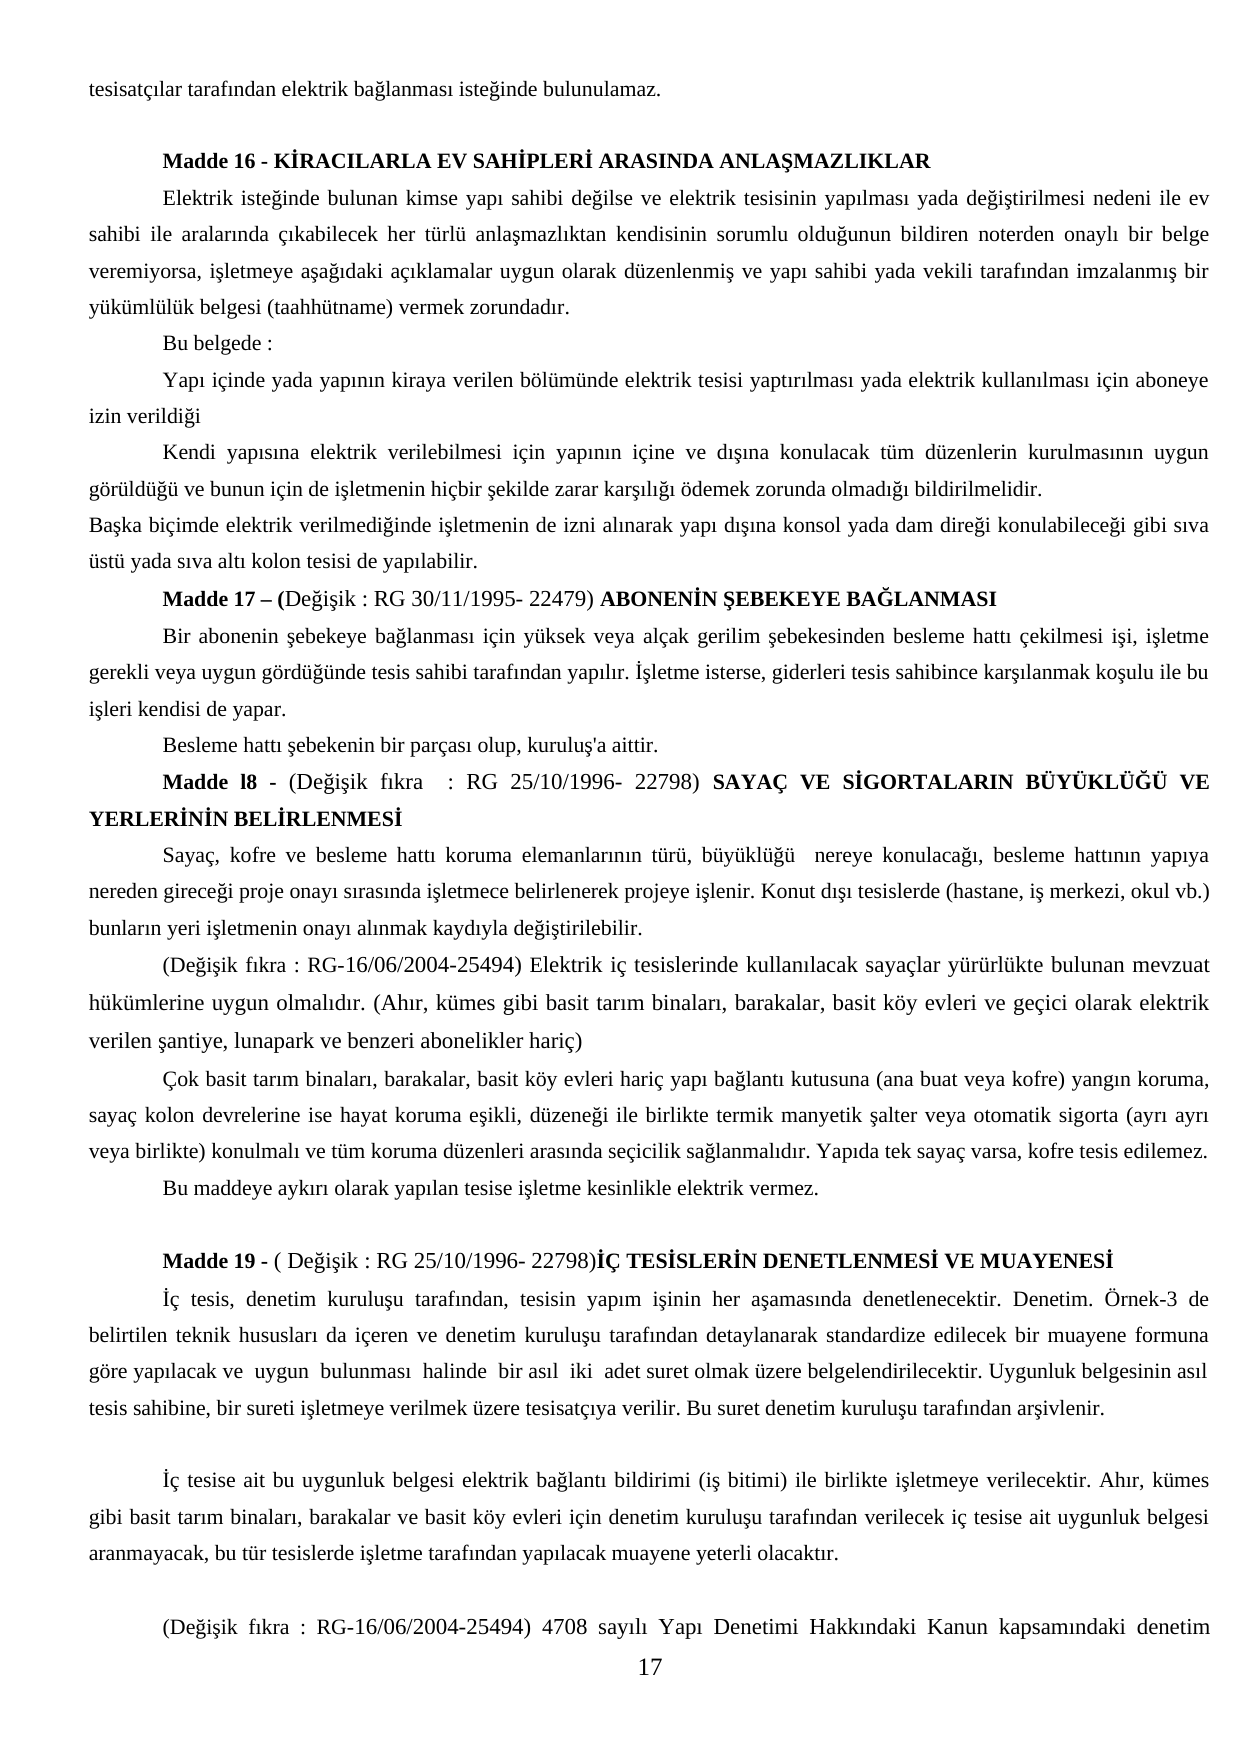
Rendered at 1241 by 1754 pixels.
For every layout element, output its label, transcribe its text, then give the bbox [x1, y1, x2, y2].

text (Değişik fıkra : RG-16/06/2004-25494) Elektrik iç tesislerinde kullanılacak sayaçlar yürürlükte bulunan mevzuat hükümlerine uygun olmalıdır. (Ahır, kümes gibi basit tarım binaları, barakalar, basit köy evleri ve geçici olarak elektrik verilen şantiye, lunapark ve benzeri abonelikler hariç) [88, 952, 1211, 1054]
text Madde 19 - ( Değişik : RG 25/10/1996- 22798)İÇ TESİSLERİN DENETLENMESİ VE MUAYENESİ [88, 1248, 1211, 1274]
text Elektrik isteğinde bulunan kimse yapı sahibi değilse ve elektrik tesisinin yapılması yada değiştirilmesi nedeni ile ev sahibi ile aralarında çıkabilecek her türlü anlaşmazlıktan kendisinin sorumlu olduğunun bildiren noterden onaylı bir belge veremiyorsa, işletmeye aşağıdaki açıklamalar uygun olarak düzenlenmiş ve yapı sahibi yada vekili tarafından imzalanmış bir yükümlülük belgesi (taahhütname) vermek zorundadır. [88, 186, 1211, 319]
text Çok basit tarım binaları, barakalar, basit köy evleri hariç yapı bağlantı kutusuna (ana buat veya kofre) yangın koruma, sayaç kolon devrelerine ise hayat koruma eşikli, düzeneği ile birlikte termik manyetik şalter veya otomatik sigorta (ayrı ayrı veya birlikte) konulmalı ve tüm koruma düzenleri arasında seçicilik sağlanmalıdır. Yapıda tek sayaç varsa, kofre tesis edilemez. [88, 1067, 1211, 1163]
text tesisatçılar tarafından elektrik bağlanması isteğinde bulunulamaz. [88, 77, 1211, 101]
text Yapı içinde yada yapının kiraya verilen bölümünde elektrik tesisi yaptırılması yada elektrik kullanılması için aboneye izin verildiği [88, 368, 1211, 428]
text (Değişik fıkra : RG-16/06/2004-25494) 4708 sayılı Yapı Denetimi Hakkındaki Kanun kapsamındaki denetim [88, 1614, 1211, 1639]
text Besleme hattı şebekenin bir parçası olup, kuruluş'a aittir. [88, 733, 1211, 757]
text Madde 16 - KİRACILARLA EV SAHİPLERİ ARASINDA ANLAŞMAZLIKLAR [88, 149, 1211, 174]
text Bir abonenin şebekeye bağlanması için yüksek veya alçak gerilim şebekesinden besleme hattı çekilmesi işi, işletme gerekli veya uygun gördüğünde tesis sahibi tarafından yapılır. İşletme isterse, giderleri tesis sahibince karşılanmak koşulu ile bu işleri kendisi de yapar. [88, 624, 1211, 721]
text İç tesis, denetim kuruluşu tarafından, tesisin yapım işinin her aşamasında denetlenecektir. Denetim. Örnek-3 de belirtilen teknik hususları da içeren ve denetim kuruluşu tarafından detaylanarak standardize edilecek bir muayene formuna göre yapılacak ve uygun bulunması halinde bir asıl iki adet suret olmak üzere belgelendirilecektir. Uygunluk belgesinin asıl tesis sahibine, bir sureti işletmeye verilmek üzere tesisatçıya verilir. Bu suret denetim kuruluşu tarafından arşivlenir. [88, 1286, 1211, 1420]
text Bu belgede : [88, 331, 1211, 356]
text Madde l8 - (Değişik fıkra : RG 25/10/1996- 22798) SAYAÇ VE SİGORTALARIN BÜYÜKLÜĞÜ VE YERLERİNİN BELİRLENMESİ [88, 769, 1211, 831]
text Madde 17 – (Değişik : RG 30/11/1995- 22479) ABONENİN ŞEBEKEYE BAĞLANMASI [88, 586, 1211, 611]
text Sayaç, kofre ve besleme hattı koruma elemanlarının türü, büyüklüğü nereye konulacağı, besleme hattının yapıya nereden gireceği proje onayı sırasında işletmece belirlenerek projeye işlenir. Konut dışı tesislerde (hastane, iş merkezi, okul vb.) bunların yeri işletmenin onayı alınmak kaydıyla değiştirilebilir. [88, 843, 1211, 940]
text İç tesise ait bu uygunluk belgesi elektrik bağlantı bildirimi (iş bitimi) ile birlikte işletmeye verilecektir. Ahır, kümes gibi basit tarım binaları, barakalar ve basit köy evleri için denetim kuruluşu tarafından verilecek iç tesise ait uygunluk belgesi aranmayacak, bu tür tesislerde işletme tarafından yapılacak muayene yeterli olacaktır. [88, 1468, 1211, 1565]
text Bu maddeye aykırı olarak yapılan tesise işletme kesinlikle elektrik vermez. [88, 1176, 1211, 1200]
text Kendi yapısına elektrik verilebilmesi için yapının içine ve dışına konulacak tüm düzenlerin kurulmasının uygun görüldüğü ve bunun için de işletmenin hiçbir şekilde zarar karşılığı ödemek zorunda olmadığı bildirilmelidir. [88, 440, 1211, 501]
text Başka biçimde elektrik verilmediğinde işletmenin de izni alınarak yapı dışına konsol yada dam direği konulabileceği gibi sıva üstü yada sıva altı kolon tesisi de yapılabilir. [88, 513, 1211, 574]
